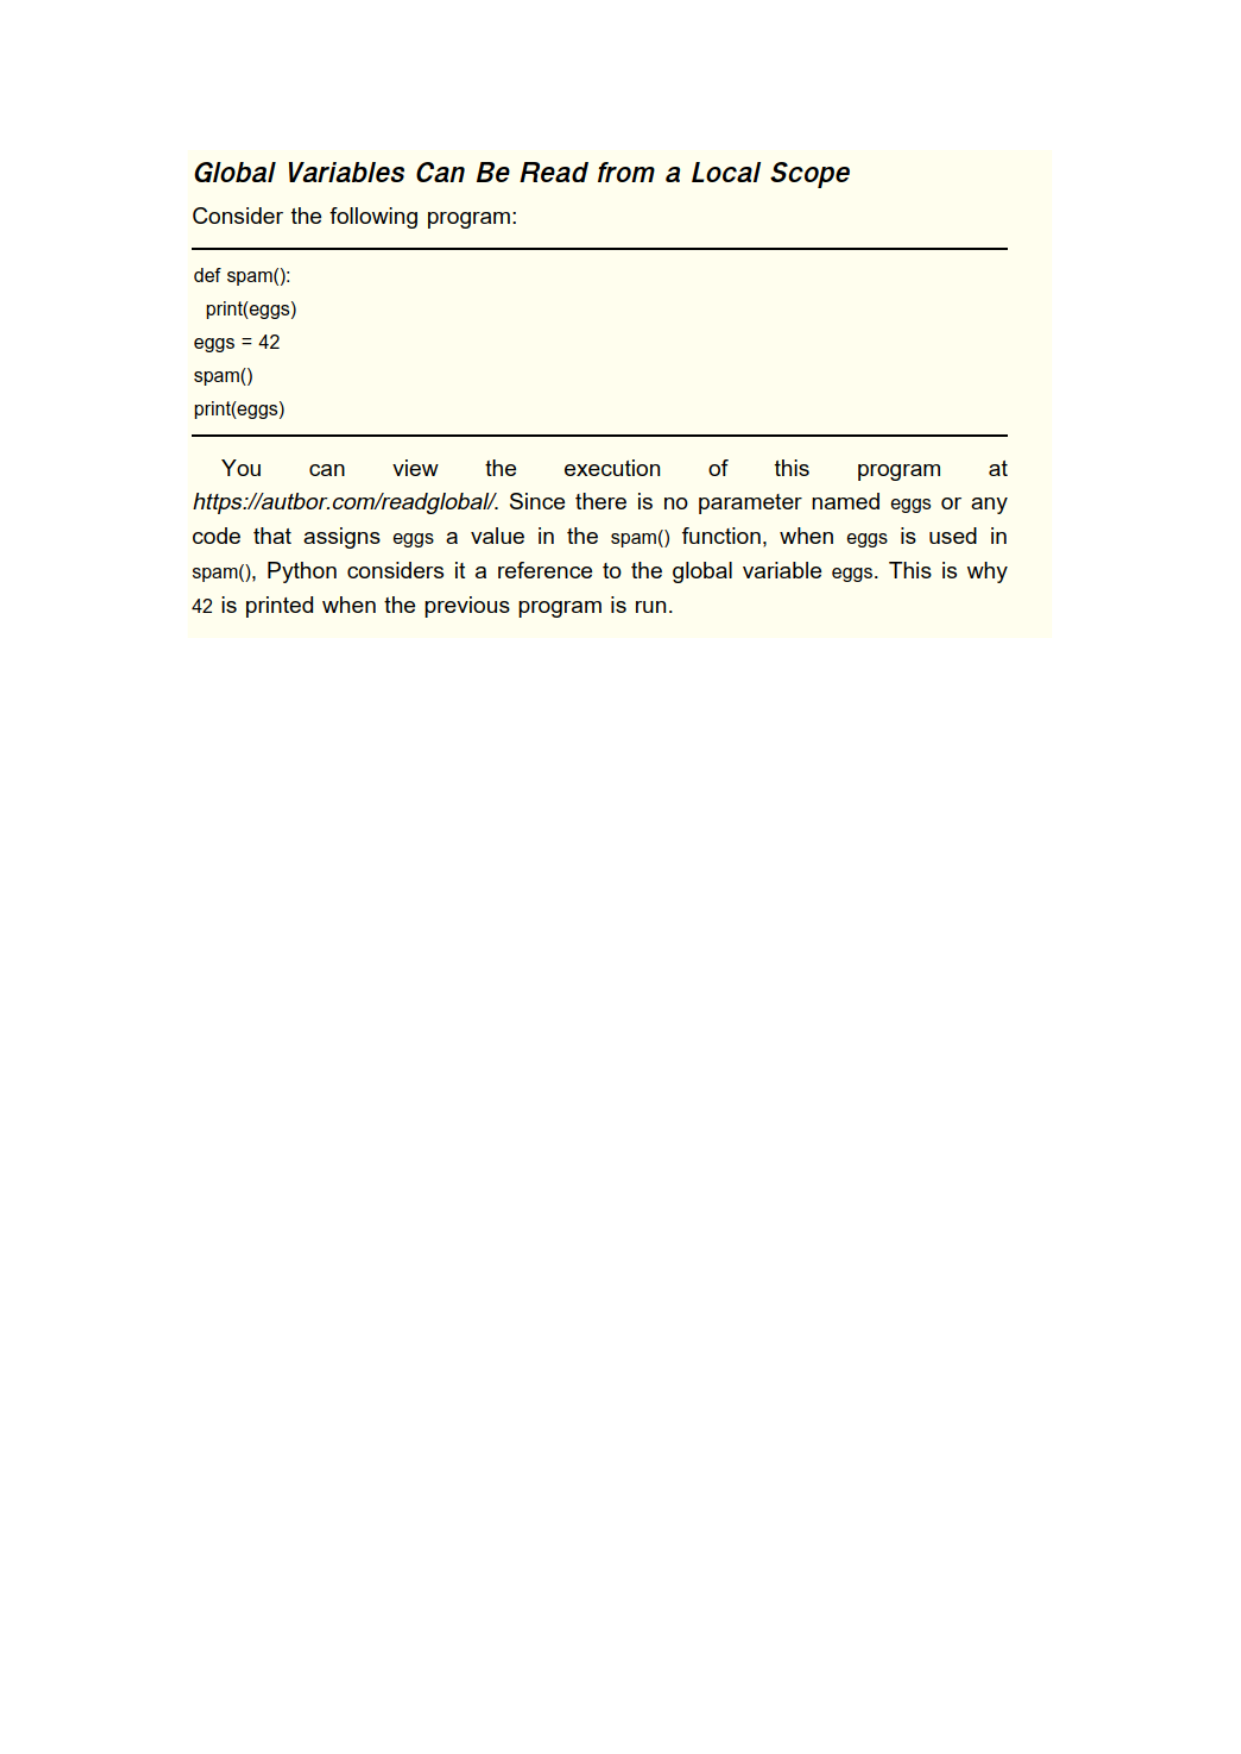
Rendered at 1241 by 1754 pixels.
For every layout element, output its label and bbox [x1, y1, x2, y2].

picture [187, 150, 1053, 638]
